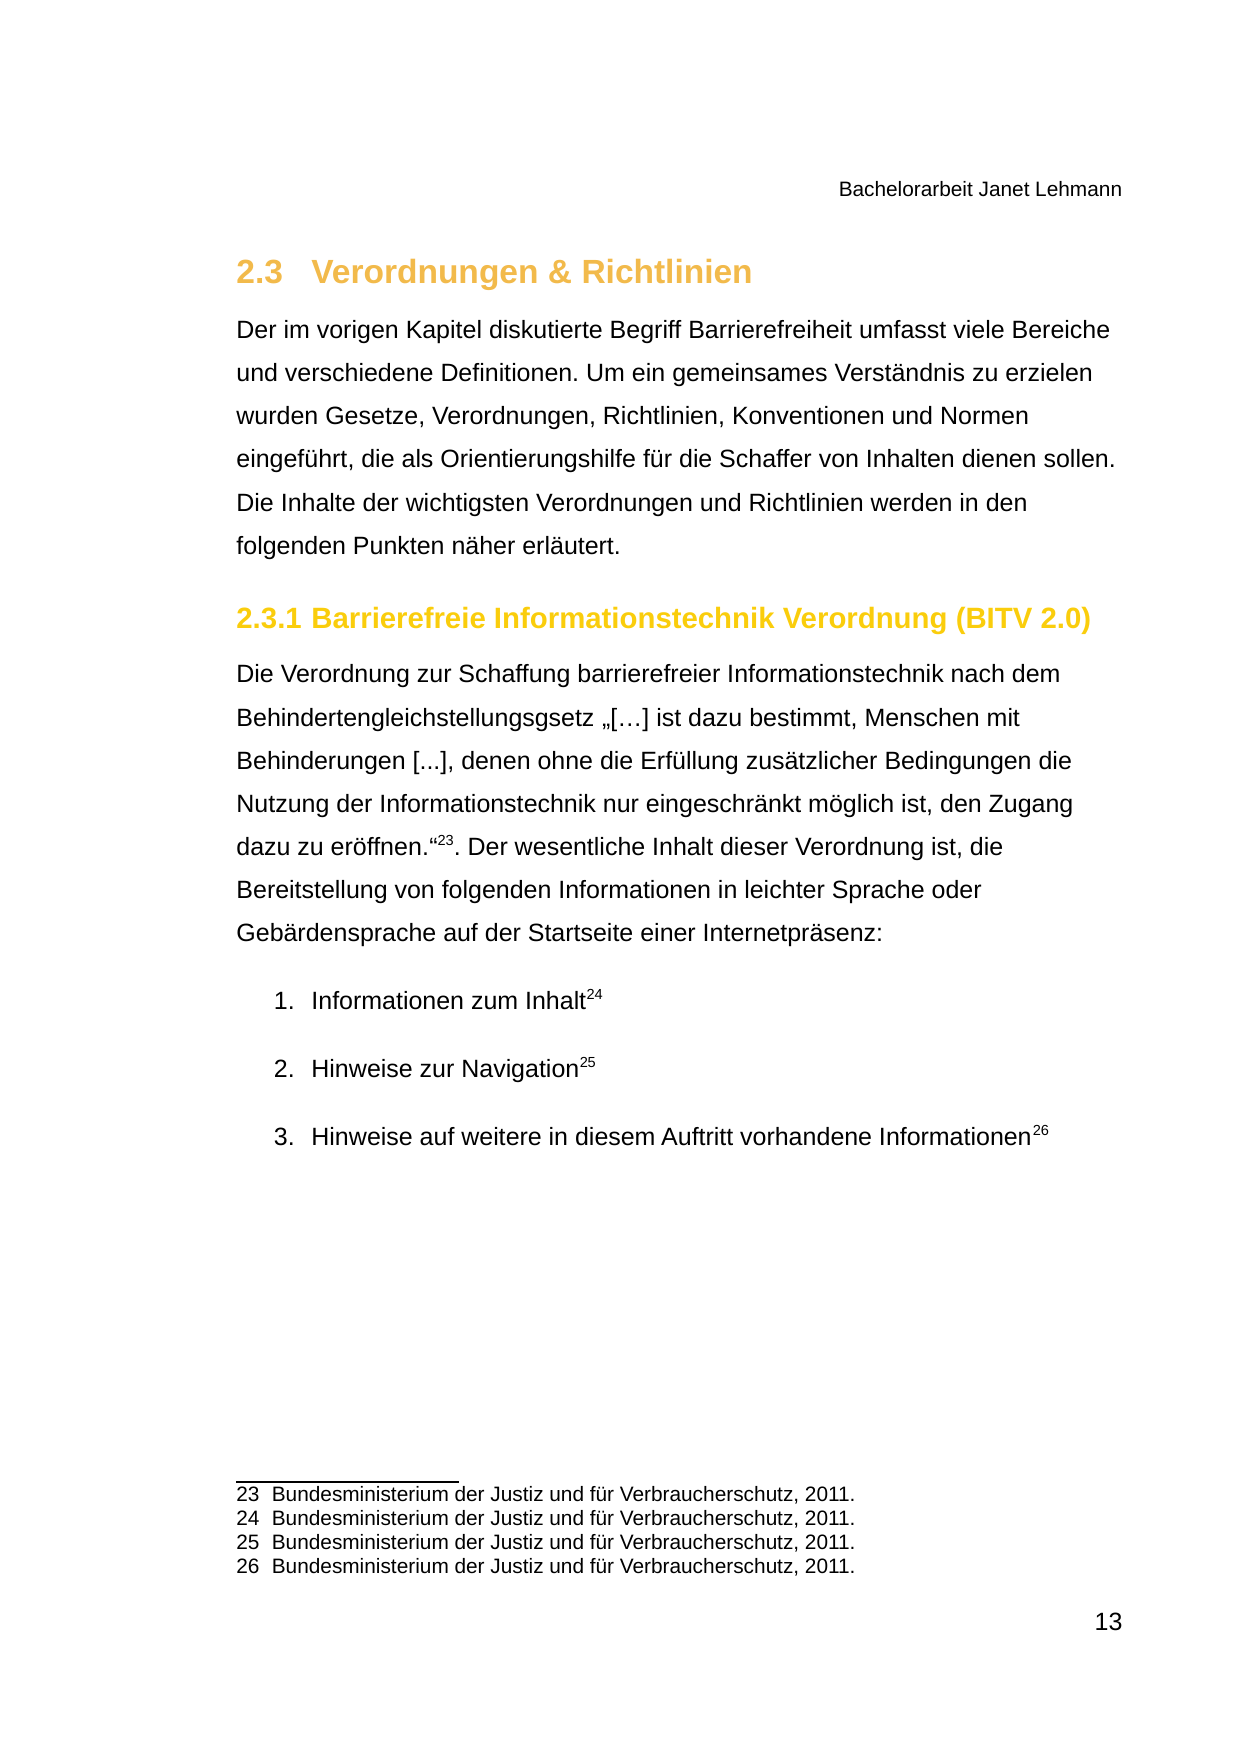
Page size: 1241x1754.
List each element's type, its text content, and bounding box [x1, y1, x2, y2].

list Bundesministerium der Justiz und für Verbraucherschutz, 2011. [236, 1506, 1122, 1530]
list Hinweise auf weitere in diesem Auftritt vorhandene Informationen [274, 1122, 1122, 1151]
list Informationen zum Inhalt [274, 986, 1122, 1015]
list Hinweise zur Navigation [274, 1054, 1122, 1083]
text Die Verordnung zur Schaffung barrierefreier Informationstechnik nach dem Behindertengleichstellungsgsetz „[…] ist dazu bestimmt, Menschen mit Behinderungen [...], denen ohne die Erfüllung zusätzlicher Bedingungen die Nutzung der Informationstechnik nur eingeschränkt möglich ist, den Zugang dazu zu eröffnen.“. Der wesentliche Inhalt dieser Verordnung ist, die Bereitstellung von folgenden Informationen in leichter Sprache oder Gebärdensprache auf der Startseite einer Internetpräsenz: [236, 659, 1122, 947]
list Bundesministerium der Justiz und für Verbraucherschutz, 2011. [236, 1554, 1122, 1578]
subtitle Barrierefreie Informationstechnik Verordnung (BITV 2.0) [236, 601, 1122, 634]
text Der im vorigen Kapitel diskutierte Begriff Barrierefreiheit umfasst viele Bereiche und verschiedene Definitionen. Um ein gemeinsames Verständnis zu erzielen wurden Gesetze, Verordnungen, Richtlinien, Konventionen und Normen eingeführt, die als Orientierungshilfe für die Schaffer von Inhalten dienen sollen. Die Inhalte der wichtigsten Verordnungen und Richtlinien werden in den folgenden Punkten näher erläutert. [236, 315, 1122, 559]
text Bundesministerium der Justiz und für Verbraucherschutz, 2011. [236, 1482, 1122, 1506]
list Bundesministerium der Justiz und für Verbraucherschutz, 2011. [236, 1530, 1122, 1554]
subtitle Verordnungen & Richtlinien [236, 251, 1122, 290]
